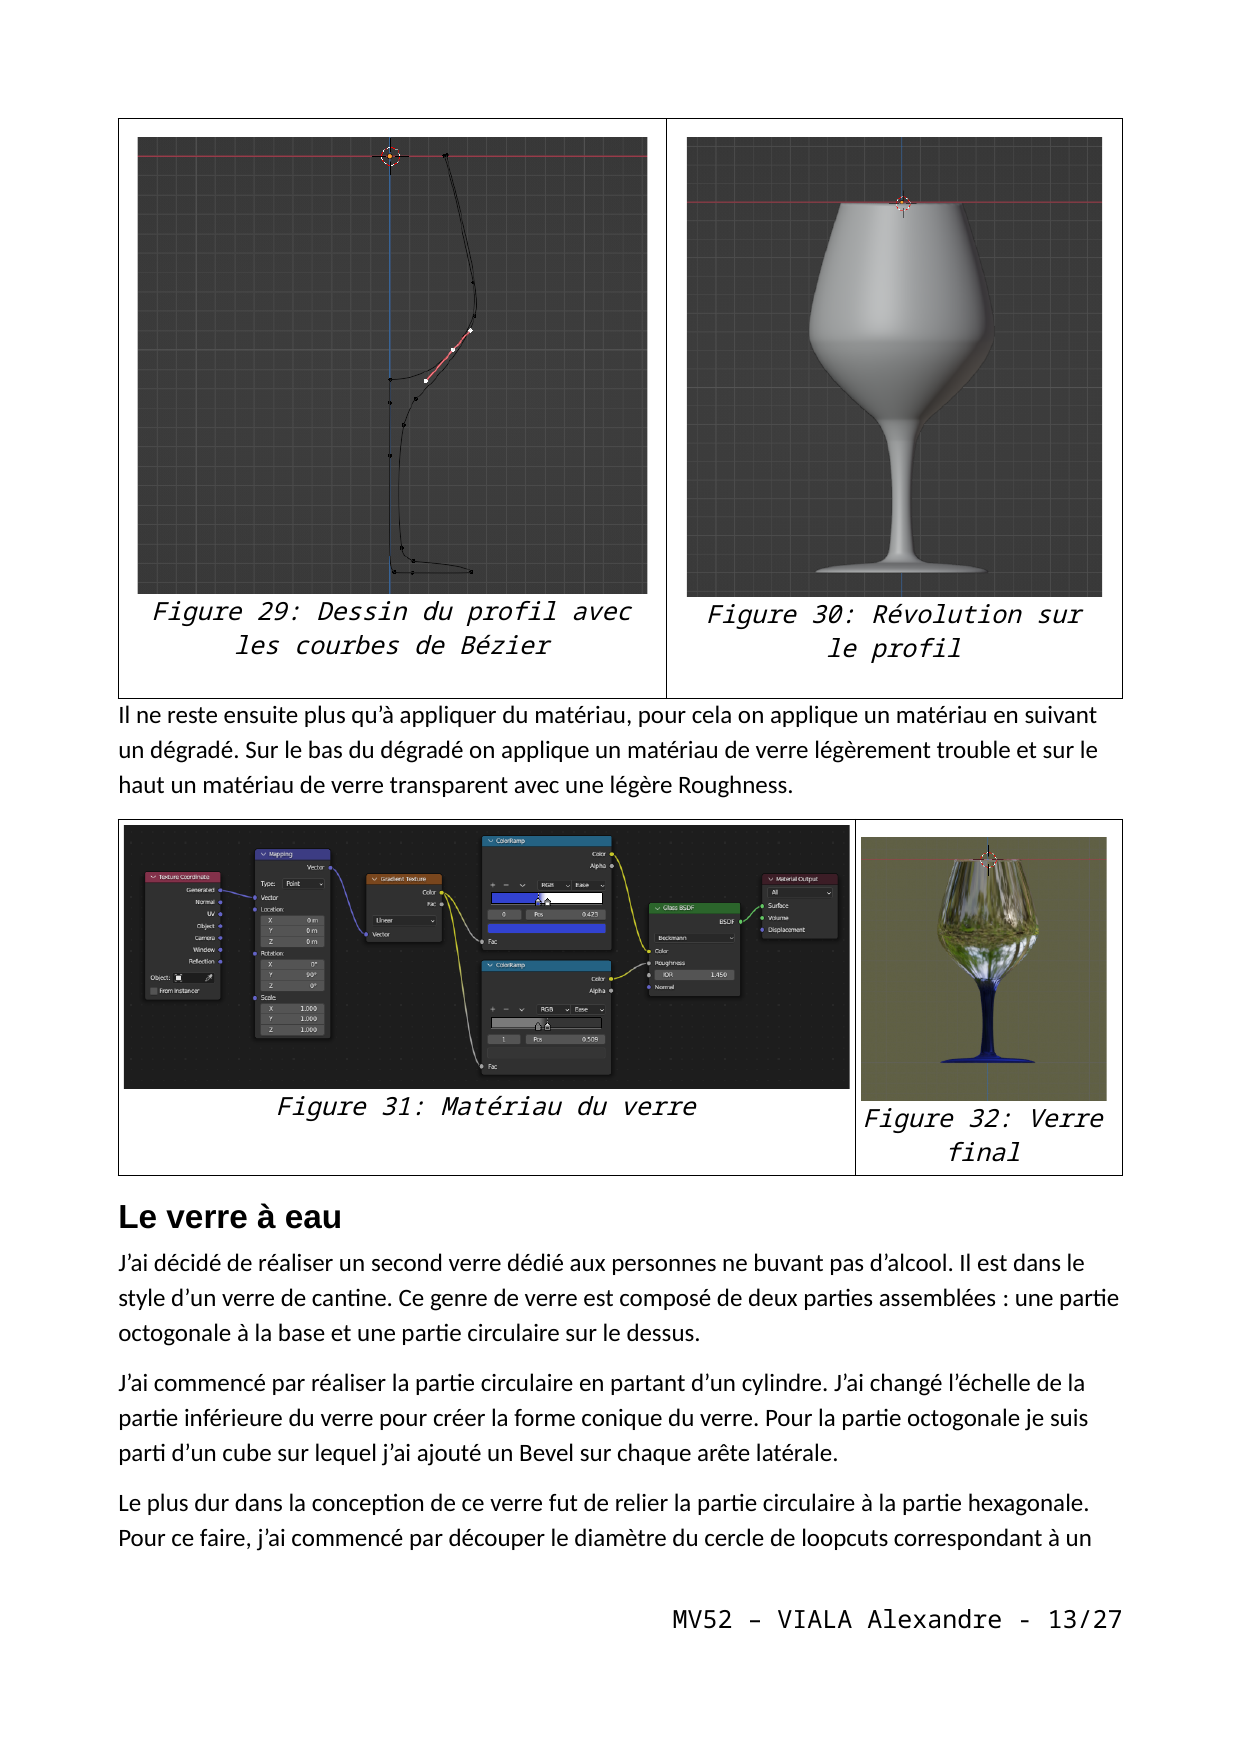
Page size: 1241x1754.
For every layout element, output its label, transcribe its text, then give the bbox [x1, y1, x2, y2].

table_header [667, 119, 1122, 698]
text J’ai décidé de réaliser un second verre dédié aux personnes ne buvant pas d’alcool. Il est dans le style d’un verre de cantine. Ce genre de verre est composé de deux parties assemblées : une partie octogonale à la base et une partie circulaire sur le dessus. [118, 1248, 1122, 1348]
table_header [856, 820, 1122, 1175]
text J’ai commencé par réaliser la partie circulaire en partant d’un cylindre. J’ai changé l’échelle de la partie inférieure du verre pour créer la forme conique du verre. Pour la partie octogonale je suis parti d’un cube sur lequel j’ai ajouté un Bevel sur chaque arête latérale. [118, 1367, 1122, 1468]
picture [137, 137, 648, 594]
subtitle Le verre à eau [118, 1197, 1122, 1235]
table_header [119, 820, 855, 1175]
picture [123, 825, 850, 1089]
table_header [119, 119, 666, 698]
picture [861, 837, 1107, 1101]
picture [686, 137, 1103, 597]
text Le plus dur dans la conception de ce verre fut de relier la partie circulaire à la partie hexagonale. Pour ce faire, j’ai commencé par découper le diamètre du cercle de loopcuts correspondant à un [118, 1487, 1122, 1552]
text Il ne reste ensuite plus qu’à appliquer du matériau, pour cela on applique un matériau en suivant un dégradé. Sur le bas du dégradé on applique un matériau de verre légèrement trouble et sur le haut un matériau de verre transparent avec une légère Roughness. [118, 699, 1122, 799]
